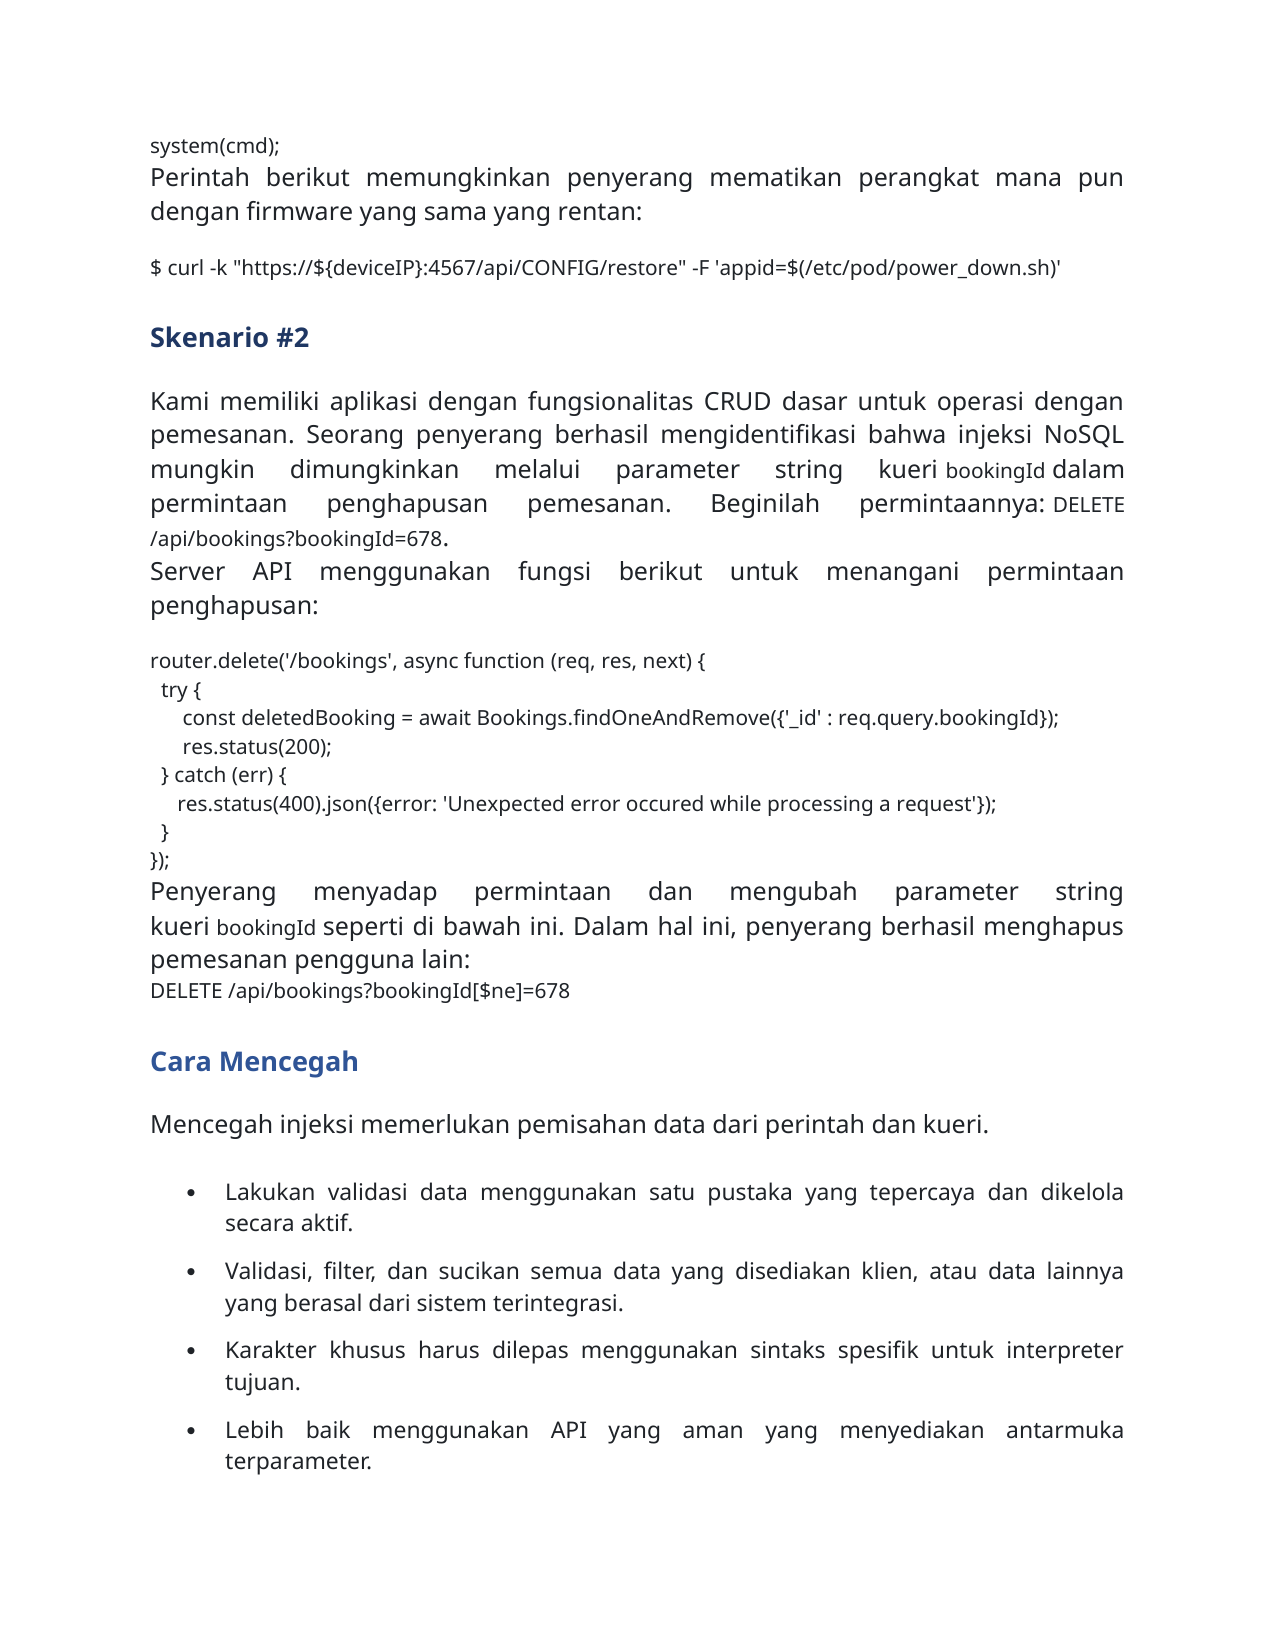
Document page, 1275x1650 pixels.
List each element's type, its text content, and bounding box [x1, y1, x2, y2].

text system(cmd); [150, 131, 1125, 160]
text $ curl -k "https://${deviceIP}:4567/api/CONFIG/restore" -F 'appid=$(/etc/pod/power_down.sh)' [150, 253, 1125, 281]
text Kami memiliki aplikasi dengan fungsionalitas CRUD dasar untuk operasi dengan pemesanan. Seorang penyerang berhasil mengidentifikasi bahwa injeksi NoSQL mungkin dimungkinkan melalui parameter string kueri bookingId dalam permintaan penghapusan pemesanan. Beginilah permintaannya: DELETE /api/bookings?bookingId=678. [150, 383, 1125, 553]
text } [150, 817, 1125, 846]
text Server API menggunakan fungsi berikut untuk menangani permintaan penghapusan: [150, 553, 1125, 622]
text } catch (err) { [150, 760, 1125, 789]
list Lakukan validasi data menggunakan satu pustaka yang tepercaya dan dikelola secara aktif. [187, 1176, 1125, 1238]
subtitle Cara Mencegah [150, 1042, 1125, 1079]
text res.status(200); [150, 732, 1125, 760]
text const deletedBooking = await Bookings.findOneAndRemove({'_id' : req.query.bookingId}); [150, 703, 1125, 732]
text res.status(400).json({error: 'Unexpected error occured while processing a request'}); [150, 789, 1125, 817]
text DELETE /api/bookings?bookingId[$ne]=678 [150, 976, 1125, 1005]
text }); [150, 846, 1125, 874]
text Mencegah injeksi memerlukan pemisahan data dari perintah dan kueri. [150, 1107, 1125, 1141]
text router.delete('/bookings', async function (req, res, next) { [150, 647, 1125, 675]
text Perintah berikut memungkinkan penyerang mematikan perangkat mana pun dengan firmware yang sama yang rentan: [150, 160, 1125, 228]
subtitle Skenario #2 [150, 319, 1125, 356]
list Validasi, filter, dan sucikan semua data yang disediakan klien, atau data lainnya yang berasal dari sistem terintegrasi. [187, 1255, 1125, 1318]
text Penyerang menyadap permintaan dan mengubah parameter string kueri bookingId seperti di bawah ini. Dalam hal ini, penyerang berhasil menghapus pemesanan pengguna lain: [150, 874, 1125, 976]
list Karakter khusus harus dilepas menggunakan sintaks spesifik untuk interpreter tujuan. [187, 1334, 1125, 1397]
text try { [150, 675, 1125, 703]
list Lebih baik menggunakan API yang aman yang menyediakan antarmuka terparameter. [187, 1413, 1125, 1476]
